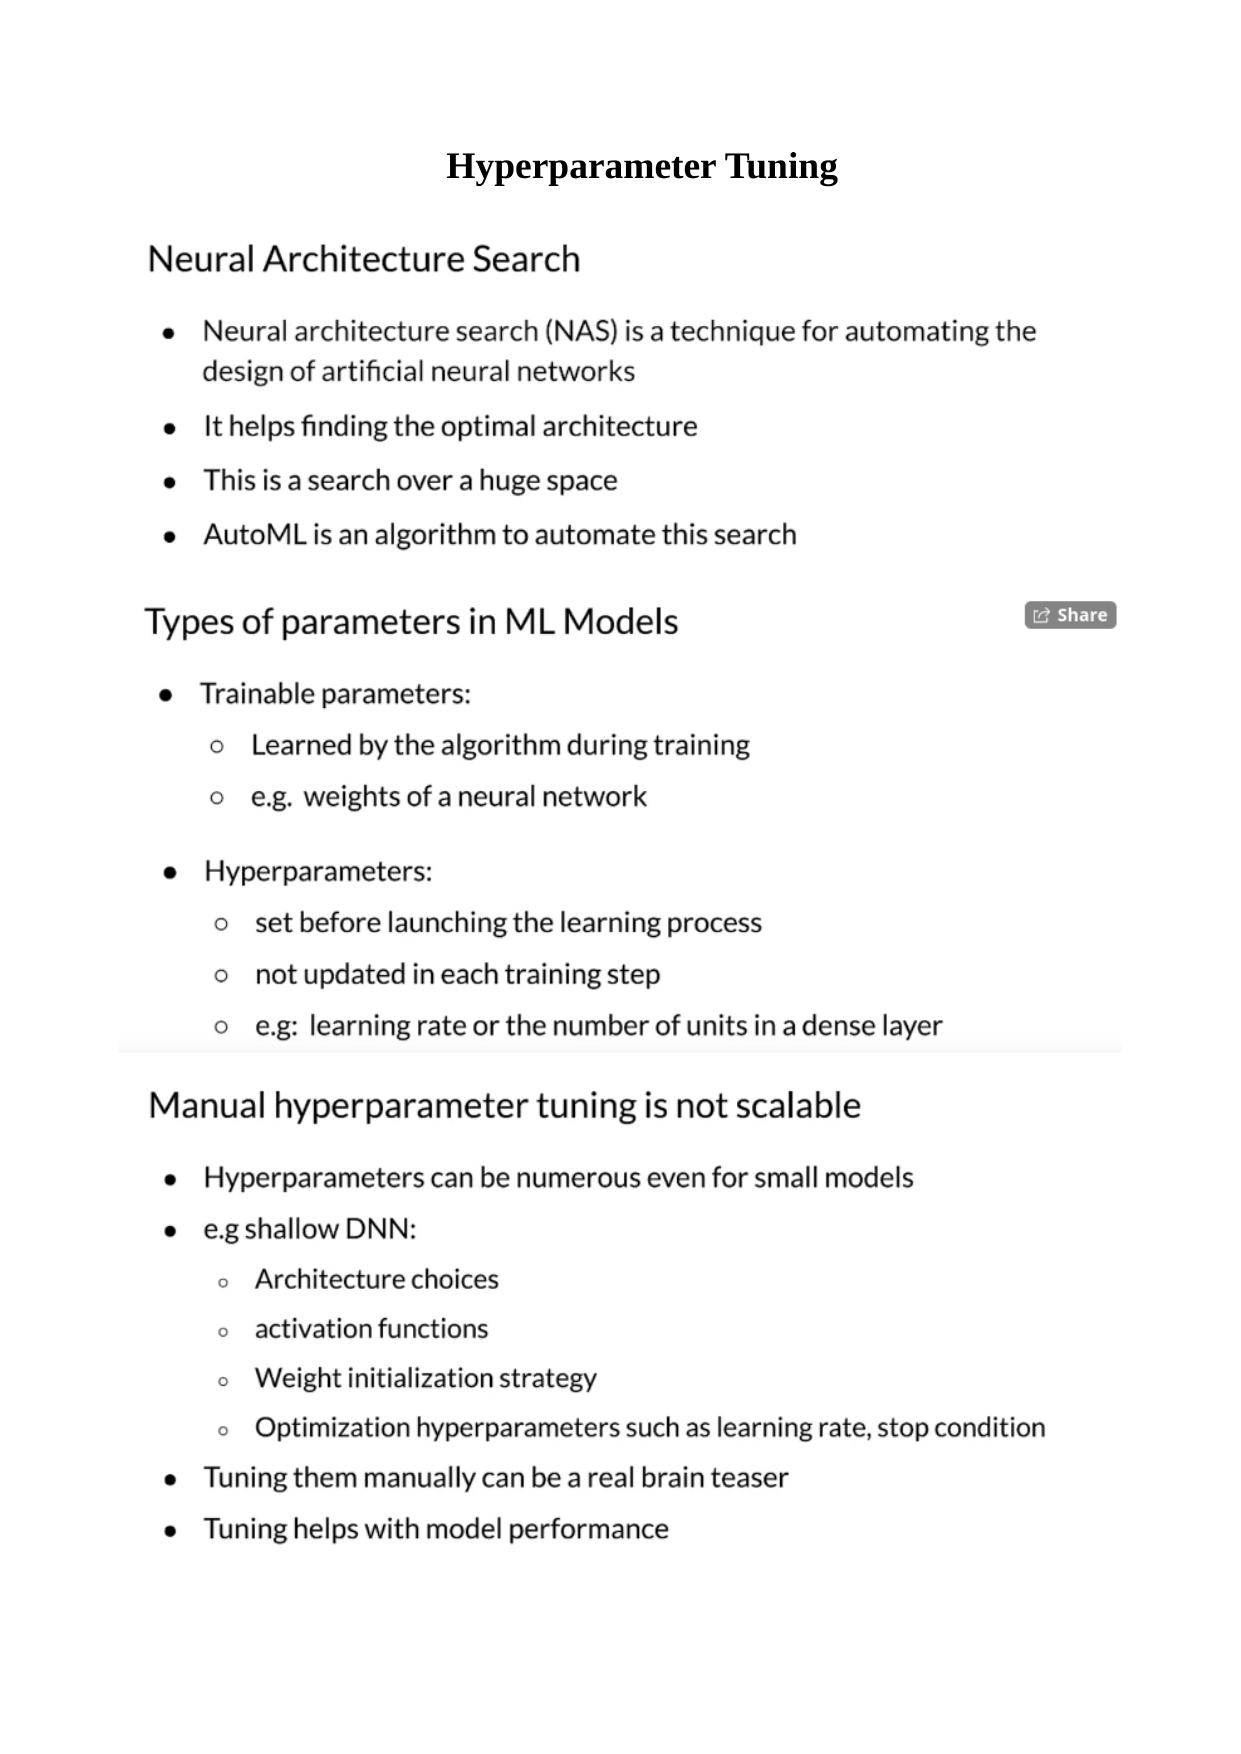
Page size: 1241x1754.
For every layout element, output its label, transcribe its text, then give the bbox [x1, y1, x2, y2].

picture [118, 595, 1123, 1053]
picture [118, 227, 1123, 567]
subtitle Hyperparameter Tuning [118, 143, 1122, 186]
picture [118, 1081, 1123, 1551]
